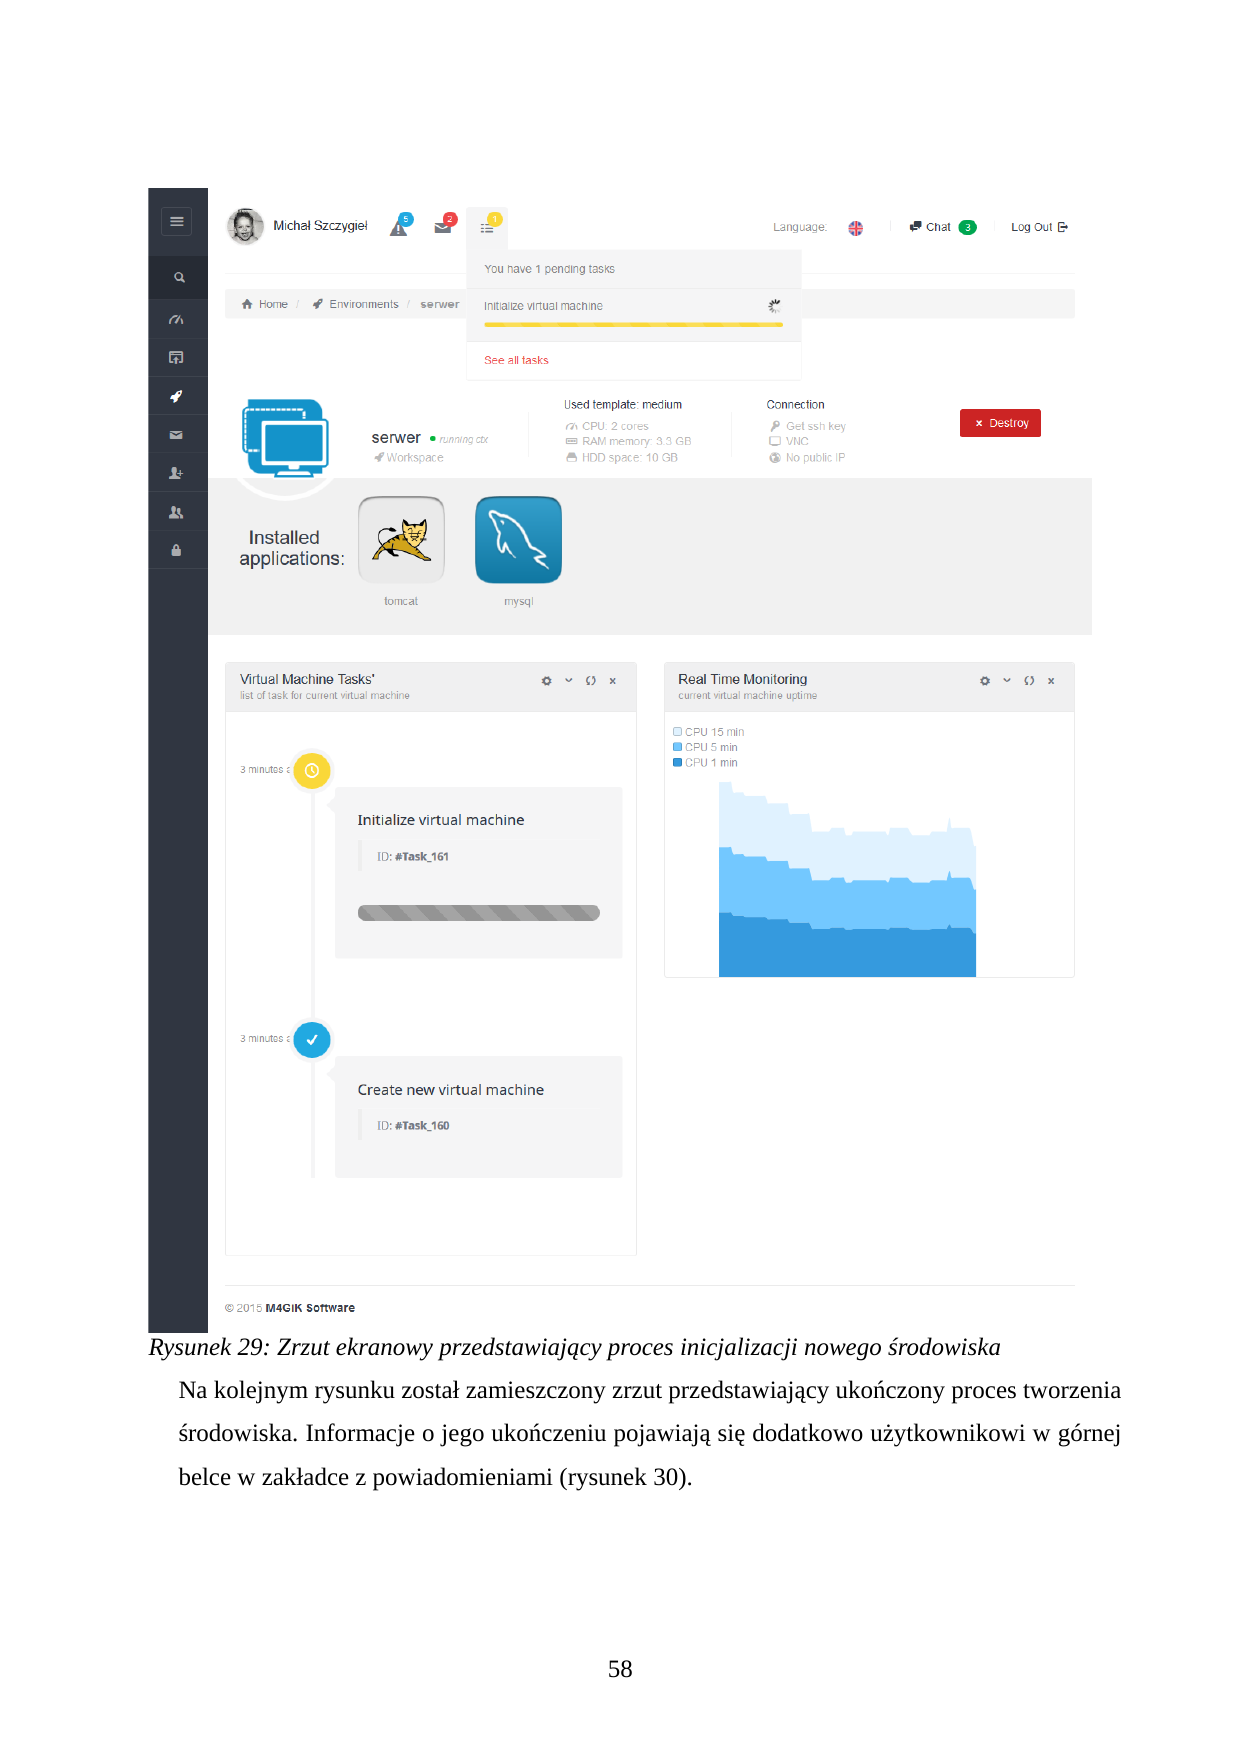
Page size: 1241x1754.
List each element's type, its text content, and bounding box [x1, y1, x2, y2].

text Na kolejnym rysunku został zamieszczony zrzut przedstawiający ukończony proces tworzenia środowiska. Informacje o jego ukończeniu pojawiają się dodatkowo użytkownikowi w górnej belce w zakładce z powiadomieniami (rysunek 30). [148, 176, 1122, 1490]
text Rysunek 29: Zrzut ekranowy przedstawiający proces inicjalizacji nowego środowiska [148, 1333, 1092, 1361]
